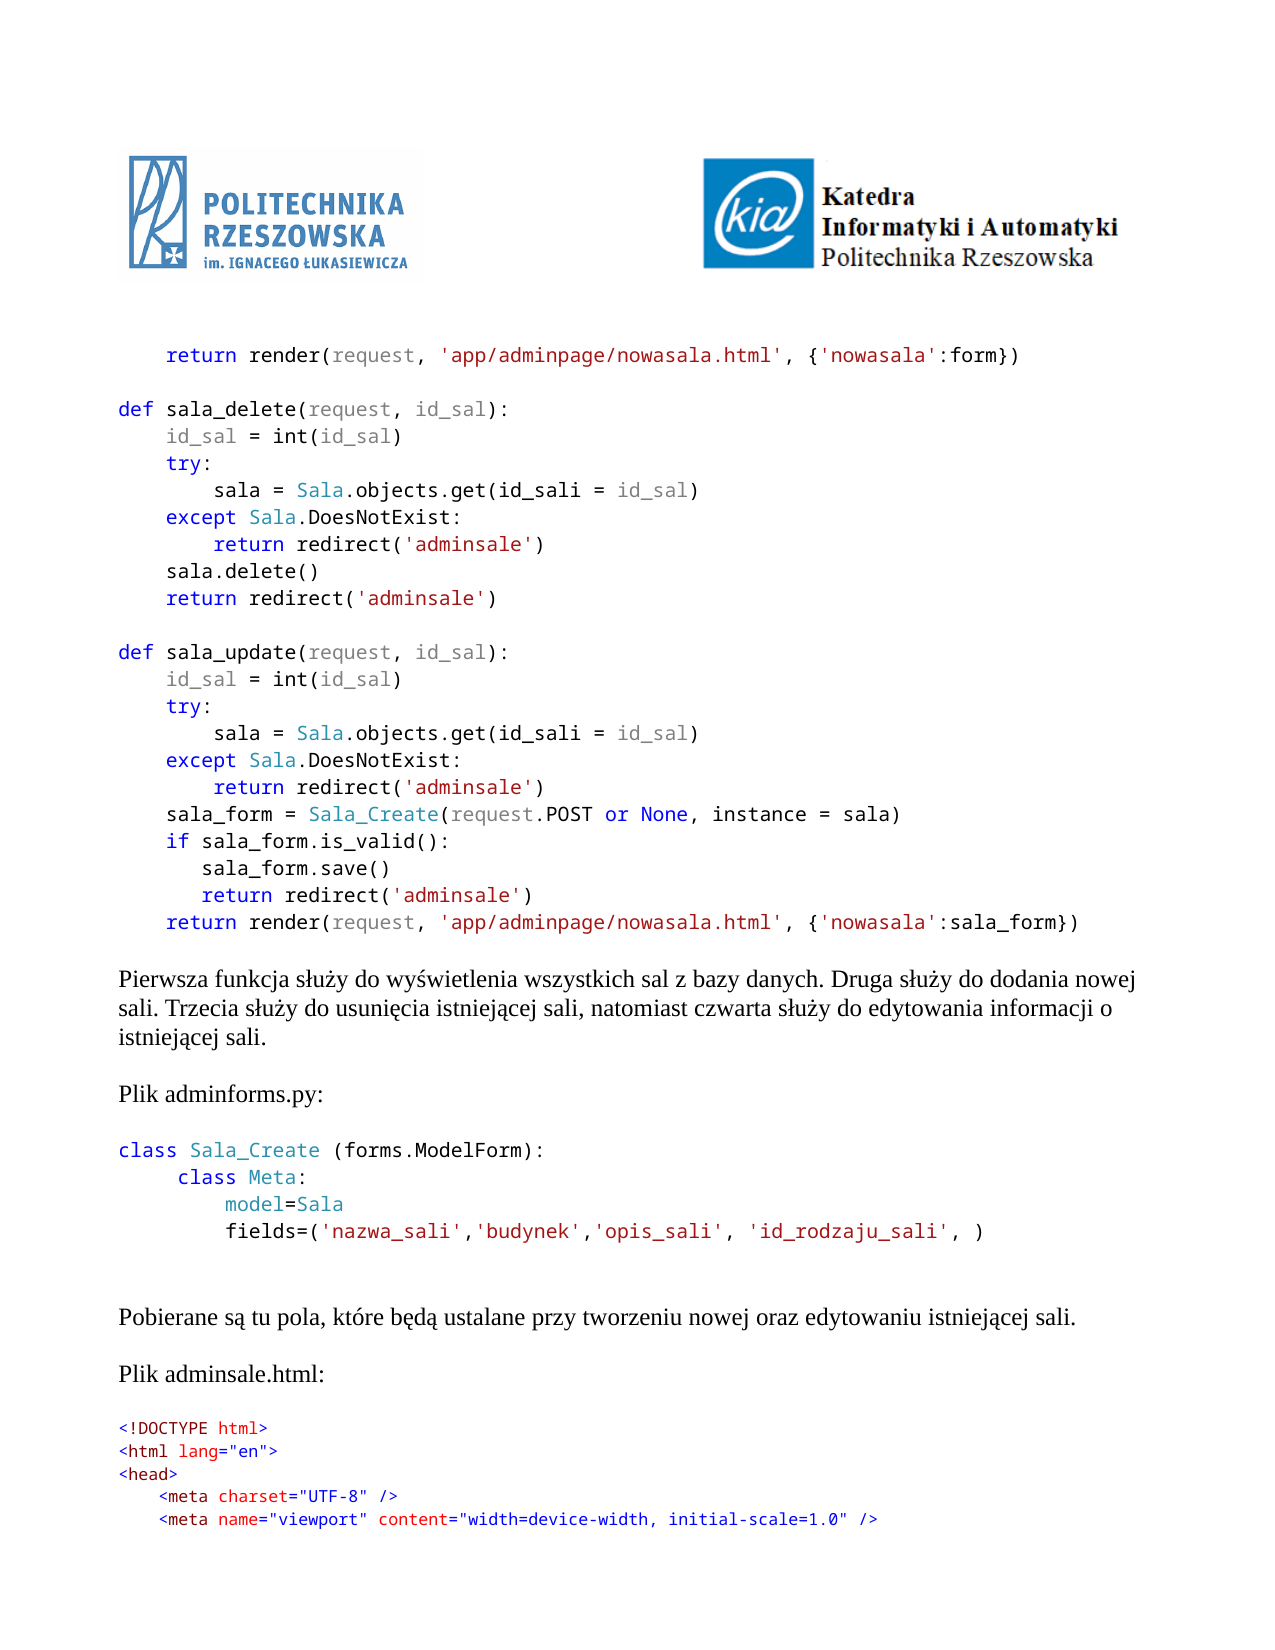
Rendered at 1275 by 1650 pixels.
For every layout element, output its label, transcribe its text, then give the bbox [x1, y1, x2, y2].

text sala = Sala.objects.get(id_sali = id_sal) [118, 477, 1157, 504]
text sala_form = Sala_Create(request.POST or None, instance = sala) [118, 800, 1157, 827]
text if sala_form.is_valid(): [118, 827, 1157, 854]
text sala.delete() [118, 558, 1157, 584]
text try: [118, 450, 1157, 477]
text class Sala_Create (forms.ModelForm): [118, 1137, 1157, 1163]
text return render(request, 'app/adminpage/nowasala.html', {'nowasala':sala_form}) [118, 908, 1157, 935]
text <!DOCTYPE html> [118, 1417, 1157, 1440]
text fields=('nazwa_sali','budynek','opis_sali', 'id_rodzaju_sali', ) [118, 1217, 1157, 1244]
text return redirect('adminsale') [118, 881, 1157, 908]
text sala_form.save() [118, 854, 1157, 881]
text Plik adminsale.html: [118, 1359, 1157, 1388]
text <html lang="en"> [118, 1440, 1157, 1462]
text return redirect('adminsale') [118, 531, 1157, 558]
text id_sal = int(id_sal) [118, 666, 1157, 692]
text <meta name="viewport" content="width=device-width, initial-scale=1.0" /> [118, 1508, 1157, 1531]
text return render(request, 'app/adminpage/nowasala.html', {'nowasala':form}) [118, 342, 1157, 369]
text except Sala.DoesNotExist: [118, 746, 1157, 773]
text Plik adminforms.py: [118, 1079, 1157, 1108]
text <head> [118, 1462, 1157, 1485]
text def sala_update(request, id_sal): [118, 638, 1157, 666]
text try: [118, 692, 1157, 719]
text class Meta: [118, 1163, 1157, 1191]
text sala = Sala.objects.get(id_sali = id_sal) [118, 719, 1157, 746]
text Pobierane są tu pola, które będą ustalane przy tworzeniu nowej oraz edytowaniu istniejącej sali. [118, 1302, 1157, 1331]
text return redirect('adminsale') [118, 584, 1157, 612]
text return redirect('adminsale') [118, 773, 1157, 800]
text id_sal = int(id_sal) [118, 423, 1157, 450]
text Pierwsza funkcja służy do wyświetlenia wszystkich sal z bazy danych. Druga służy do dodania nowej sali. Trzecia służy do usunięcia istniejącej sali, natomiast czwarta służy do edytowania informacji o istniejącej sali. [118, 964, 1157, 1050]
text model=Sala [118, 1191, 1157, 1217]
picture [685, 143, 1147, 286]
text except Sala.DoesNotExist: [118, 504, 1157, 531]
text def sala_delete(request, id_sal): [118, 396, 1157, 423]
picture [118, 147, 423, 284]
text <meta charset="UTF-8" /> [118, 1485, 1157, 1508]
